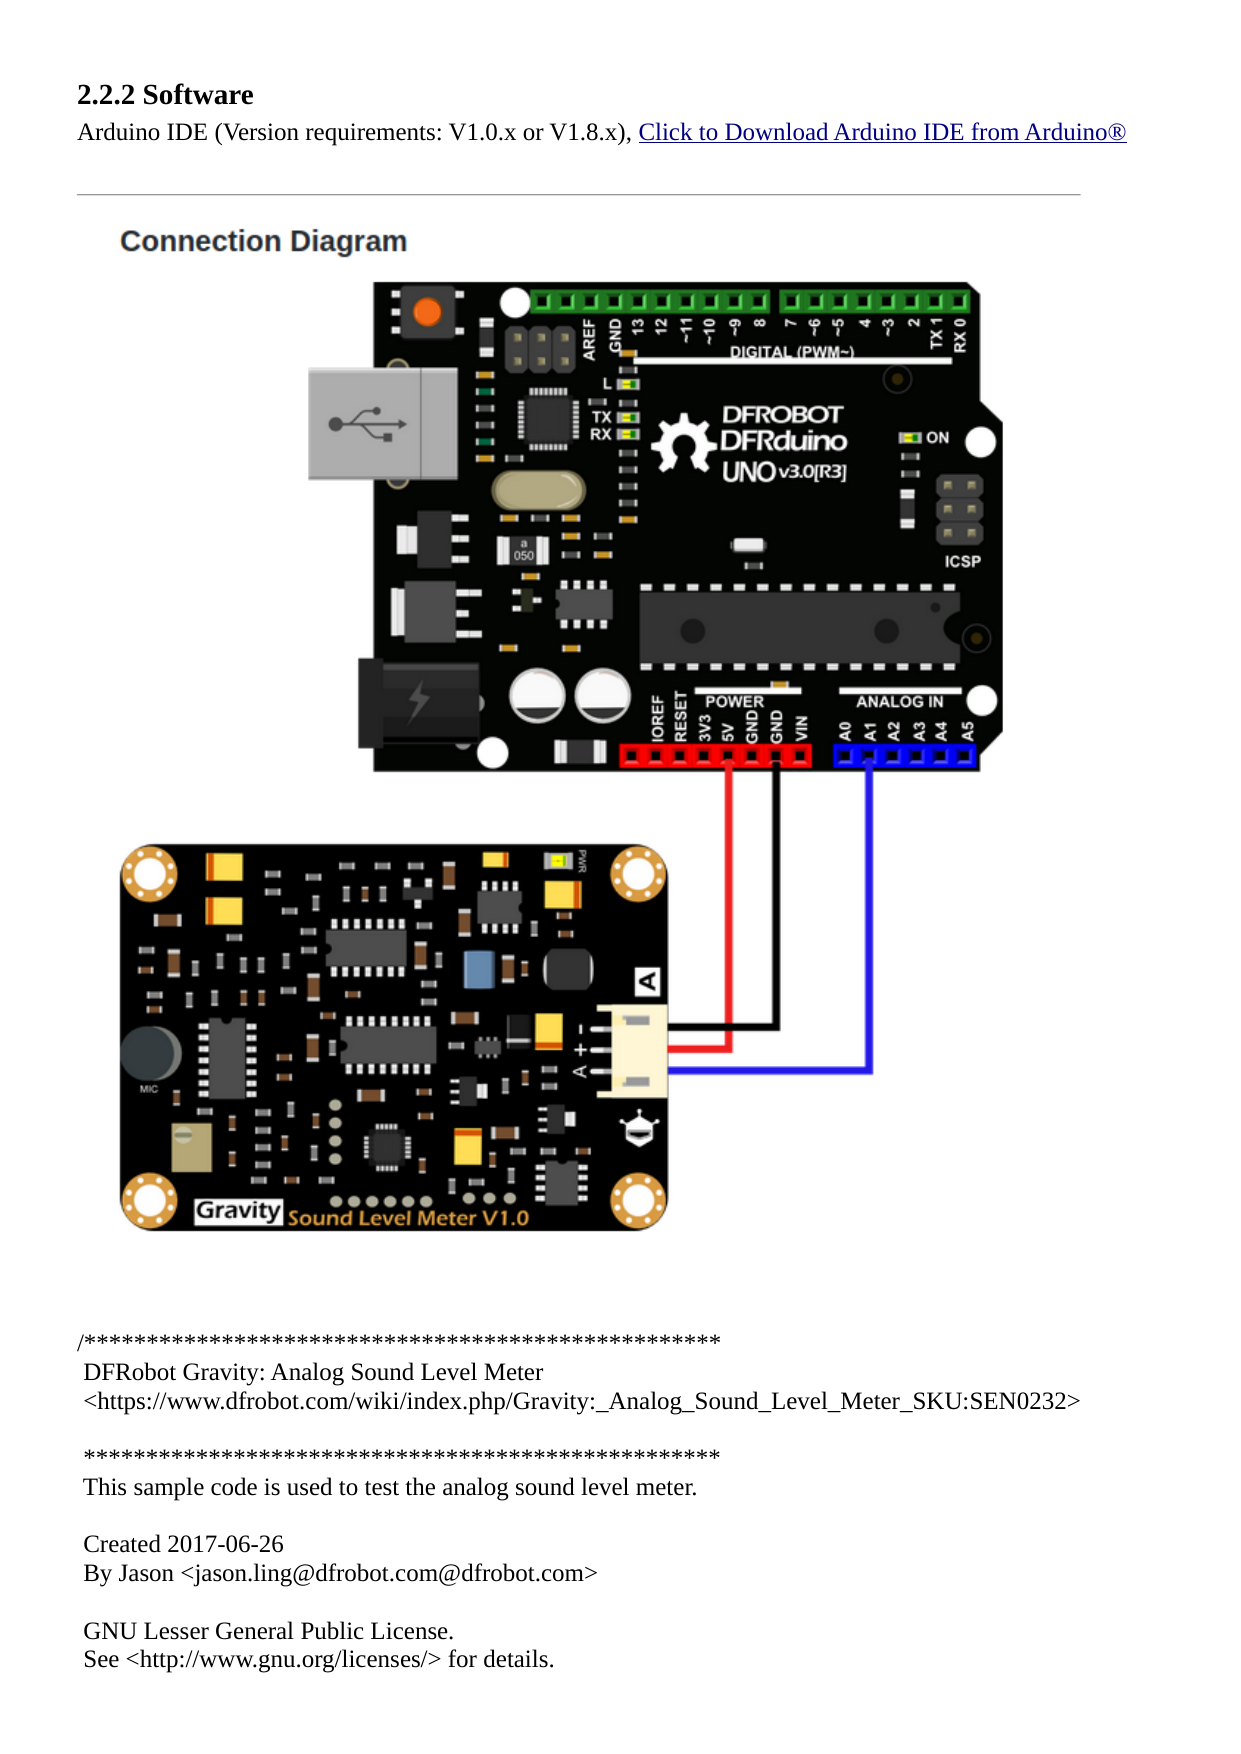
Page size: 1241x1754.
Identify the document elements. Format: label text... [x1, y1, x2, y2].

picture [76, 194, 1081, 1271]
text /*************************************************** [77, 1328, 1163, 1357]
text 2.2.2 Software [77, 77, 1163, 110]
text This sample code is used to test the analog sound level meter. [77, 1472, 1163, 1501]
text By Jason <jason.ling@dfrobot.com@dfrobot.com> [77, 1558, 1163, 1587]
text *************************************************** [77, 1443, 1163, 1472]
text Created 2017-06-26 [77, 1529, 1163, 1558]
text See <http://www.gnu.org/licenses/> for details. [77, 1644, 1163, 1673]
text <https://www.dfrobot.com/wiki/index.php/Gravity:_Analog_Sound_Level_Meter_SKU:SEN0232> [77, 1386, 1163, 1414]
text GNU Lesser General Public License. [77, 1616, 1163, 1644]
text Arduino IDE (Version requirements: V1.0.x or V1.8.x), Click to Download Arduino IDE from Arduino® [77, 117, 1163, 146]
text DFRobot Gravity: Analog Sound Level Meter [77, 1357, 1163, 1386]
